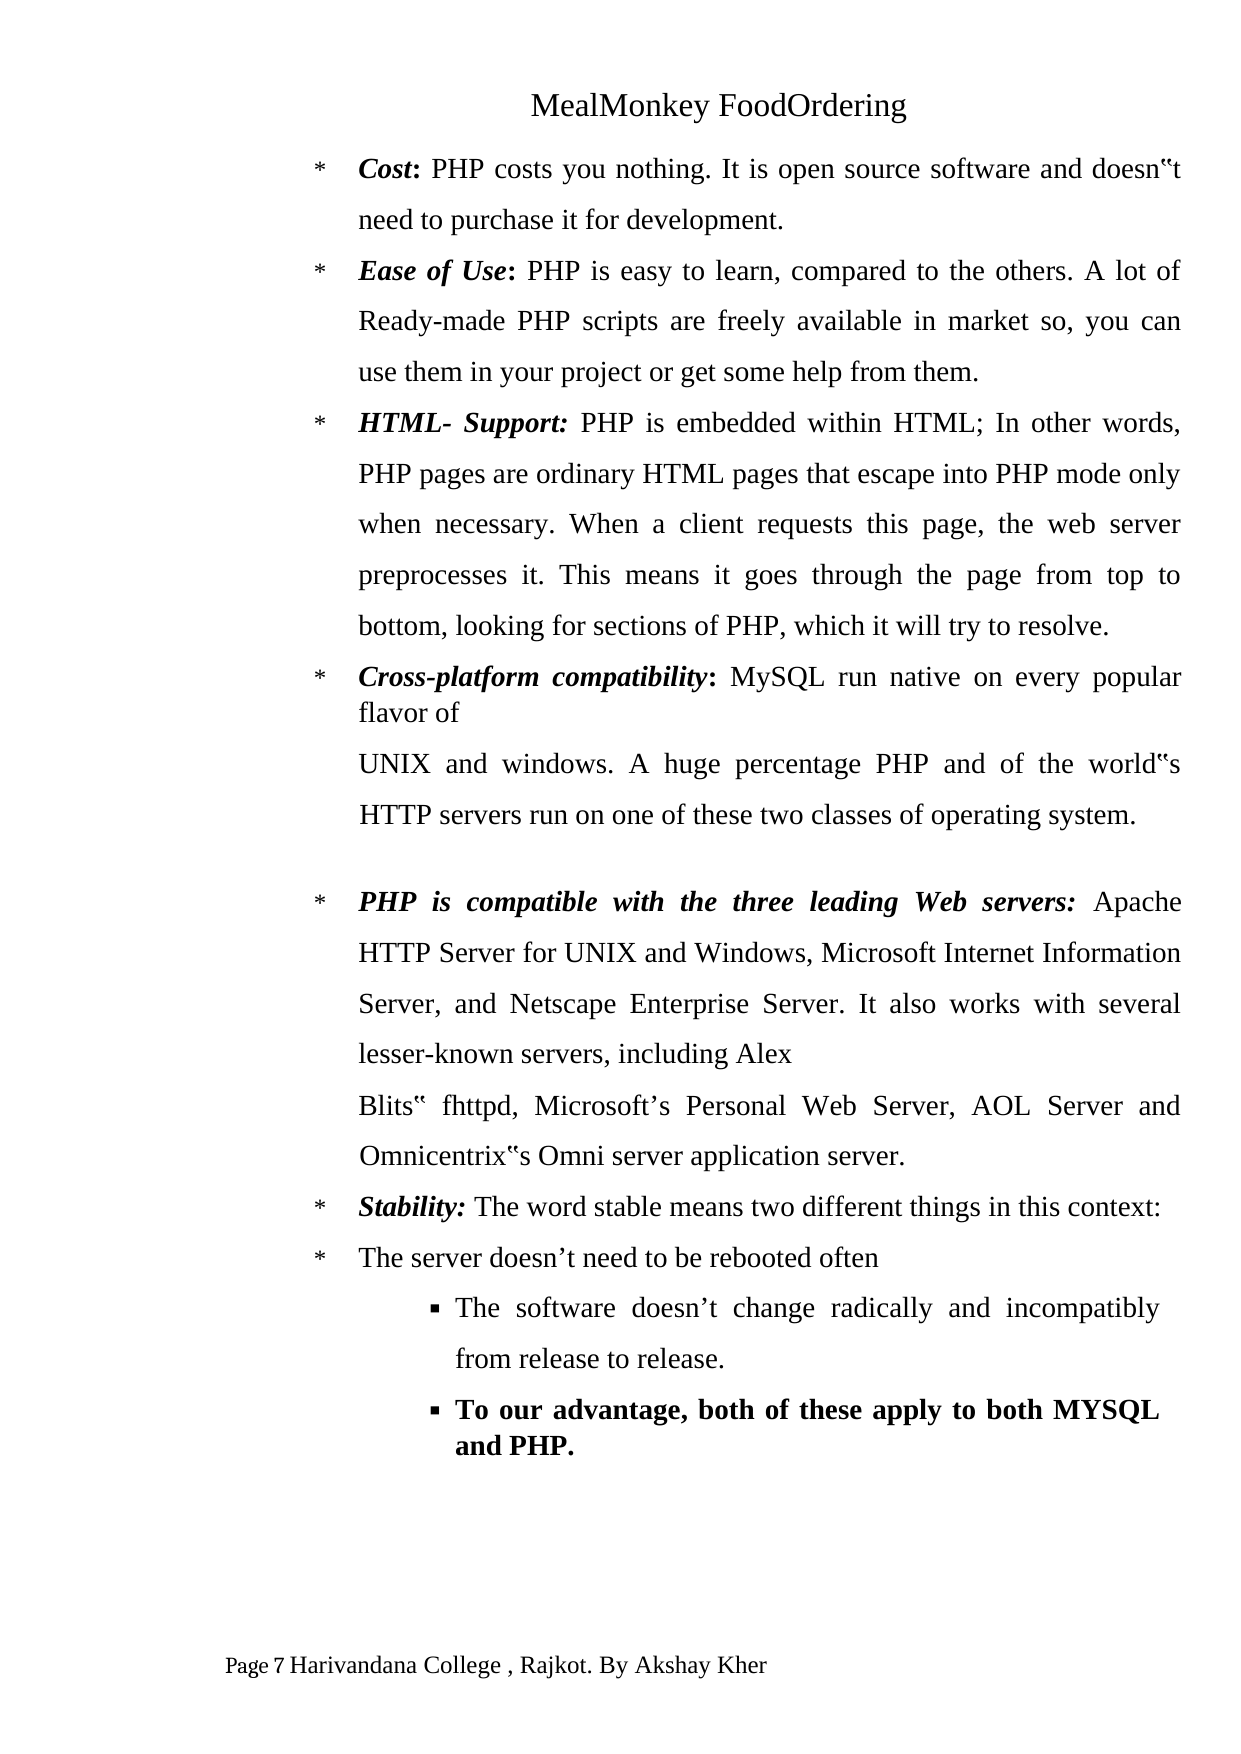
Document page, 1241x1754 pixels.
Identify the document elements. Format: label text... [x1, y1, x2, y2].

list Cross-platform compatibility: MySQL run native on every popular flavor of [314, 659, 1182, 729]
list PHP is compatible with the three leading Web servers: Apache HTTP Server for UNIX and Windows, Microsoft Internet Information Server, and Netscape Enterprise Server. It also works with several lesser-known servers, including Alex [314, 884, 1182, 1070]
list Ease of Use: PHP is easy to learn, compared to the others. A lot of Ready-made PHP scripts are freely available in market so, you can use them in your project or get some help from them. [314, 253, 1182, 388]
text Blits‟ fhttpd, Microsoft’s Personal Web Server, AOL Server and Omnicentrix‟s Omni server application server. [358, 1088, 1182, 1172]
list The server doesn’t need to be rebooted often [314, 1241, 1182, 1274]
text UNIX and windows. A huge percentage PHP and of the world‟s HTTP servers run on one of these two classes of operating system. [358, 747, 1182, 831]
list HTML- Support: PHP is embedded within HTML; In other words, PHP pages are ordinary HTML pages that escape into PHP mode only when necessary. When a client requests this page, the web server preprocesses it. This means it goes through the page from top to bottom, looking for sections of PHP, which it will try to resolve. [314, 405, 1182, 641]
list The software doesn’t change radically and incompatibly from release to release. [425, 1290, 1161, 1374]
list Stability: The word stable means two different things in this context: [314, 1189, 1182, 1223]
list To our advantage, both of these apply to both MYSQL and PHP. [425, 1392, 1161, 1462]
list Cost: PHP costs you nothing. It is open source software and doesn‟t need to purchase it for development. [314, 151, 1182, 235]
